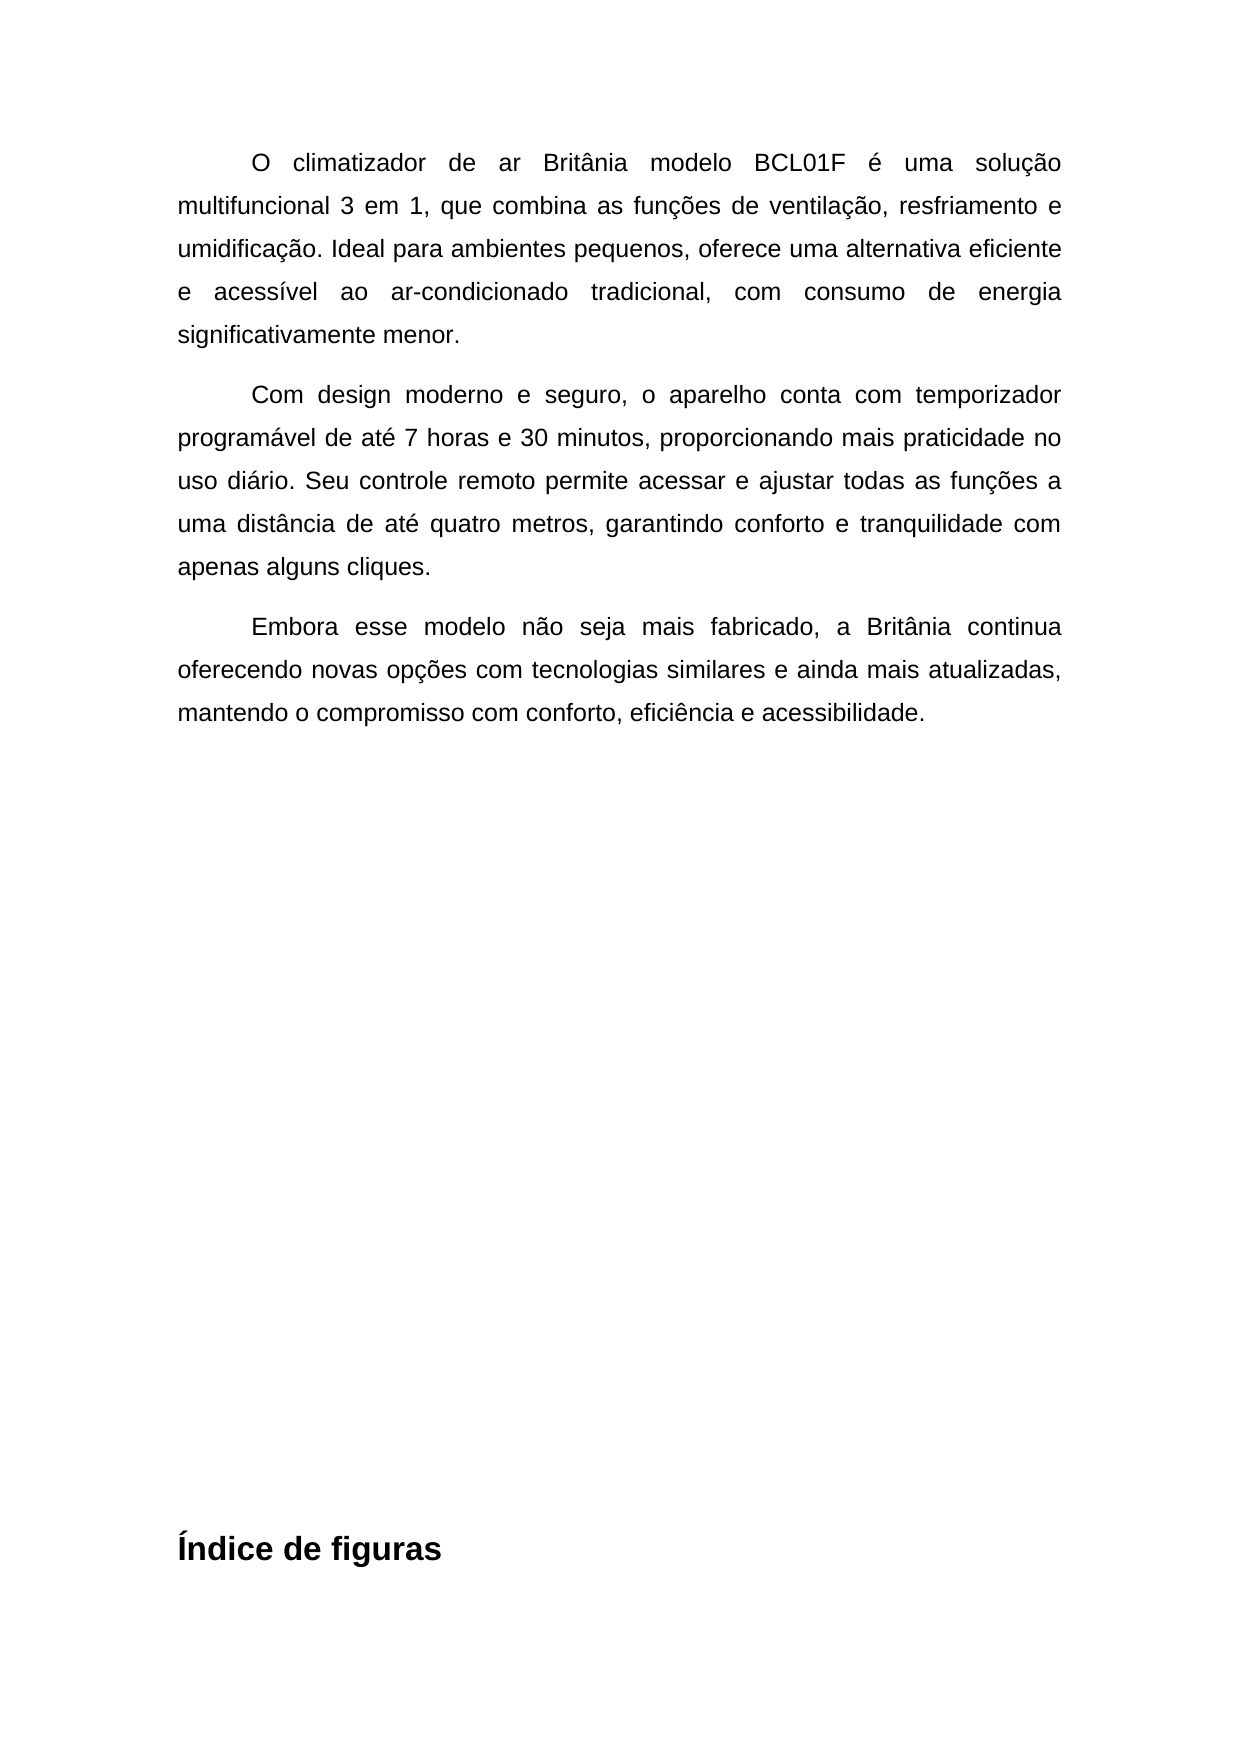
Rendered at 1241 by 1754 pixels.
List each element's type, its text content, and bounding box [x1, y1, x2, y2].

text Com design moderno e seguro, o aparelho conta com temporizador programável de até 7 horas e 30 minutos, proporcionando mais praticidade no uso diário. Seu controle remoto permite acessar e ajustar todas as funções a uma distância de até quatro metros, garantindo conforto e tranquilidade com apenas alguns cliques. [177, 380, 1063, 581]
subtitle Índice de figuras [177, 1529, 1063, 1567]
text O climatizador de ar Britânia modelo BCL01F é uma solução multifuncional 3 em 1, que combina as funções de ventilação, resfriamento e umidificação. Ideal para ambientes pequenos, oferece uma alternativa eficiente e acessível ao ar-condicionado tradicional, com consumo de energia significativamente menor. [177, 148, 1063, 349]
text Embora esse modelo não seja mais fabricado, a Britânia continua oferecendo novas opções com tecnologias similares e ainda mais atualizadas, mantendo o compromisso com conforto, eficiência e acessibilidade. [177, 612, 1063, 727]
